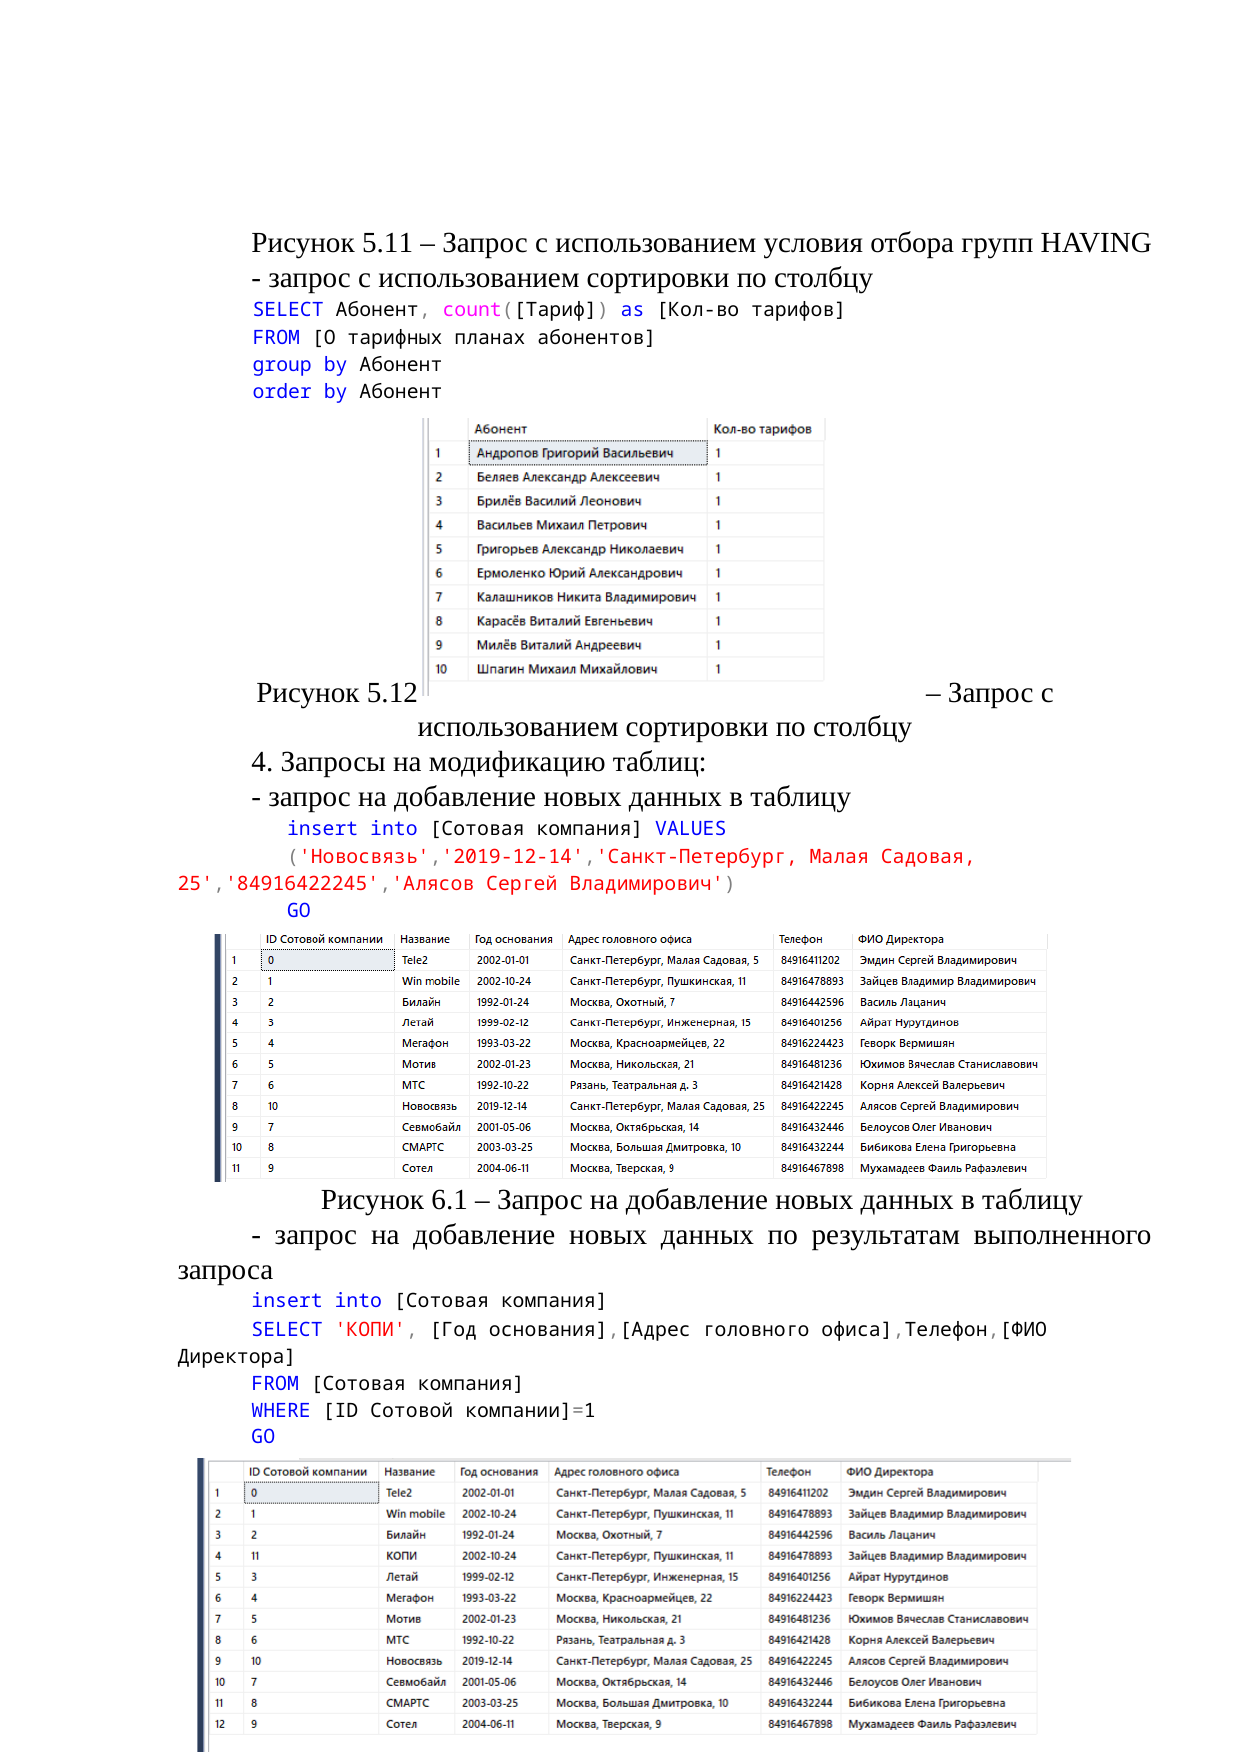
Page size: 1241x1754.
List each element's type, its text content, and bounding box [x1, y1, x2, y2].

text ('Новосвязь','2019-12-14','Санкт-Петербург, Малая Садовая, 25','84916422245','Алясов Сергей Владимирович') [177, 842, 1152, 896]
text SELECT Абонент, count([Тариф]) as [Кол-во тарифов] [177, 295, 1152, 322]
text - запрос на добавление новых данных по результатам выполненного запроса [177, 1217, 1152, 1285]
text FROM [О тарифных планах абонентов] [177, 323, 1152, 350]
picture [422, 617, 524, 696]
text insert into [Сотовая компания] VALUES [177, 814, 1152, 841]
text Рисунок 6.1 – Запрос на добавление новых данных в таблицу [177, 1164, 1152, 1216]
text WHERE [ID Сотовой компании]=1 [177, 1396, 1152, 1423]
text group by Абонент [177, 350, 1152, 377]
picture [197, 1620, 620, 1752]
text GO [177, 896, 1152, 923]
text order by Абонент [177, 377, 1152, 404]
text insert into [Сотовая компания] [177, 1287, 1152, 1314]
text - запрос с использованием сортировки по столбцу [177, 260, 1152, 293]
text - запрос на добавление новых данных в таблицу [177, 779, 1152, 813]
text Рисунок 5.11 – Запрос с использованием условия отбора групп HAVING [177, 225, 1152, 258]
text SELECT 'КОПИ', [Год основания],[Адрес головного офиса],Телефон,[ФИО Директора] [177, 1315, 1152, 1369]
text Рисунок 5.12 – Запрос с использованием сортировки по столбцу [177, 675, 1152, 743]
text GO [177, 1423, 1152, 1450]
text FROM [Сотовая компания] [177, 1369, 1152, 1396]
picture [214, 1121, 634, 1182]
text 4. Запросы на модификацию таблиц: [177, 744, 1152, 778]
